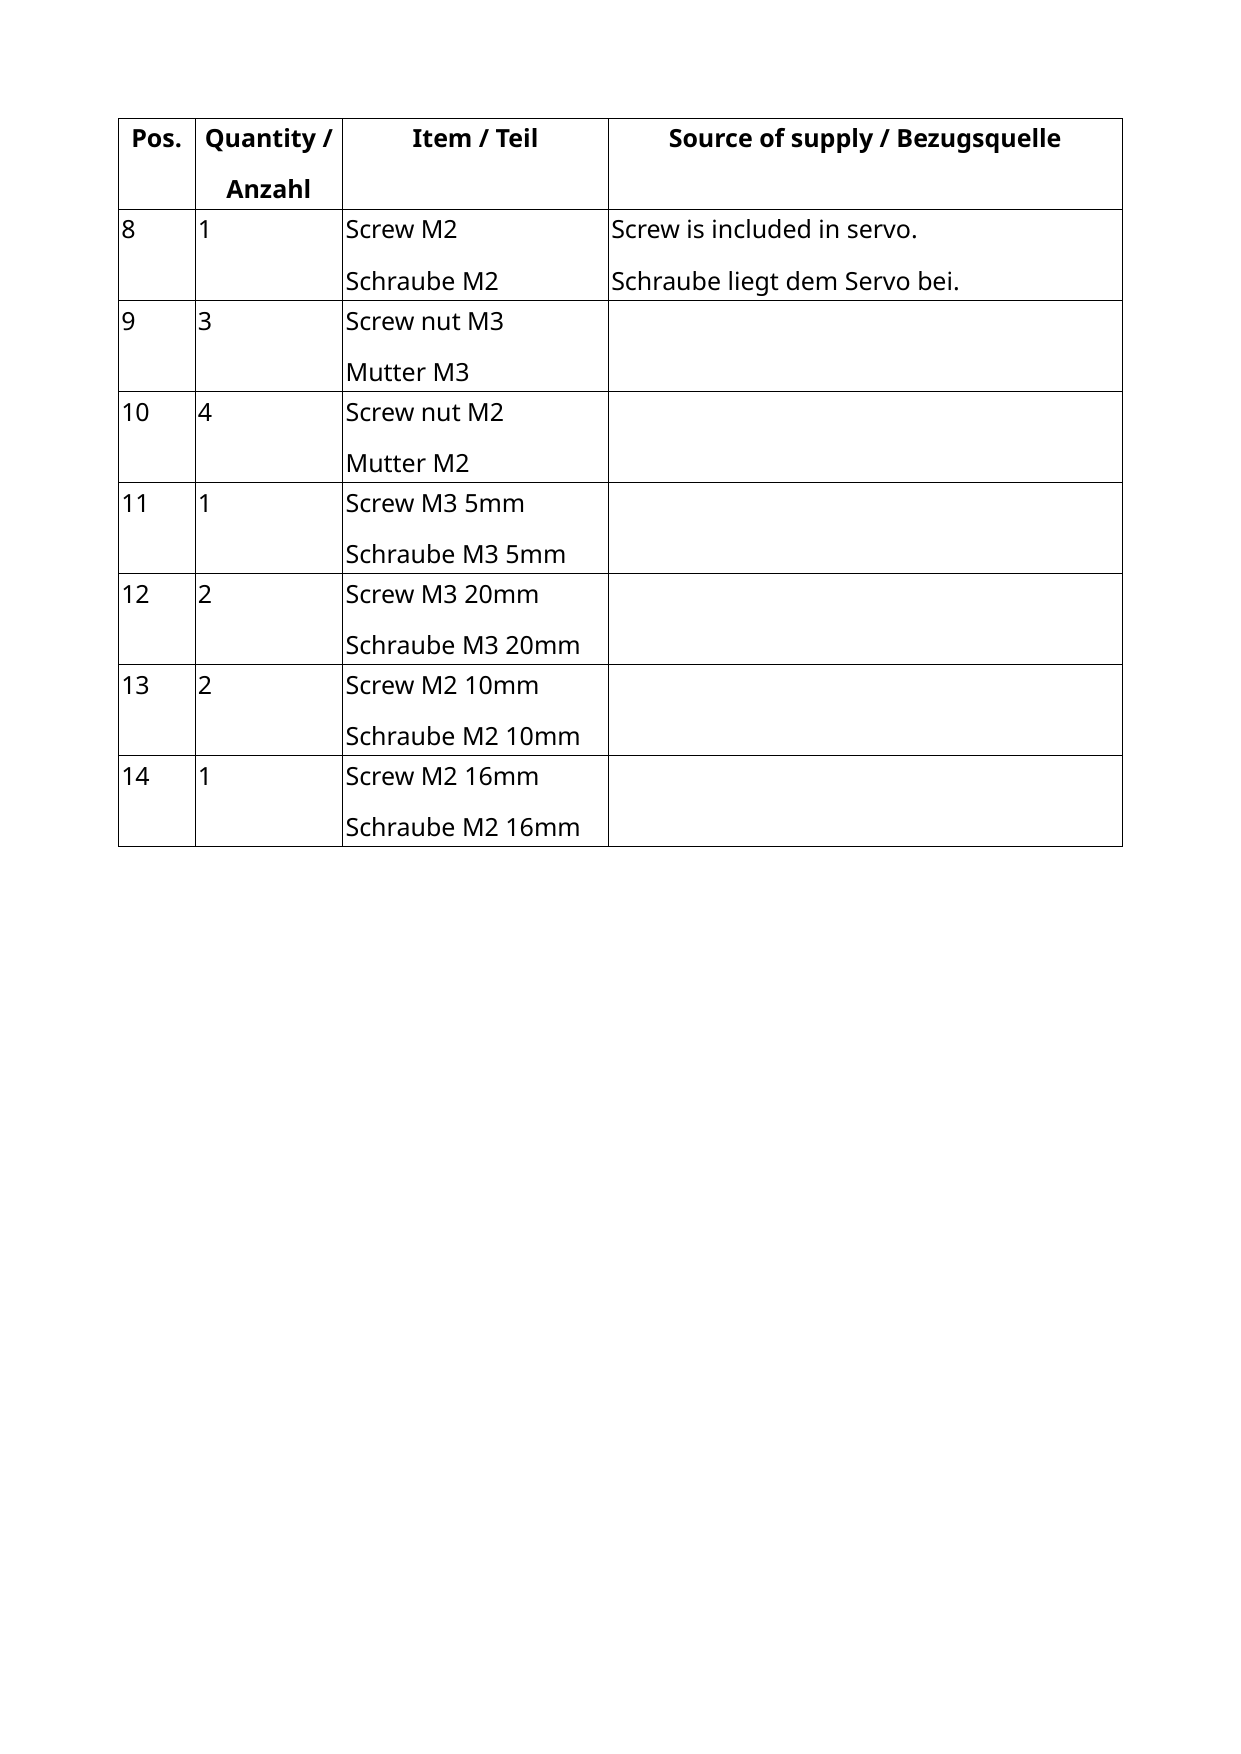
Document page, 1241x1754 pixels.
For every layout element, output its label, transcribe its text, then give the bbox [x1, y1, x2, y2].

table_cell Screw M2 10mm Schraube M2 10mm [343, 665, 608, 755]
table_cell 1 [196, 483, 342, 573]
table_cell 1 [196, 756, 342, 846]
table_cell 13 [119, 665, 195, 755]
table_cell 1 [196, 210, 342, 300]
table_cell Screw nut M2 Mutter M2 [343, 392, 608, 482]
table_cell [609, 301, 1122, 391]
table_cell Screw M3 20mm Schraube M3 20mm [343, 574, 608, 664]
table_cell [609, 574, 1122, 664]
table_header Source of supply / Bezugsquelle [609, 119, 1122, 209]
table_cell 4 [196, 392, 342, 482]
table_cell 3 [196, 301, 342, 391]
table_cell 12 [119, 574, 195, 664]
table_cell [609, 665, 1122, 755]
table_cell 10 [119, 392, 195, 482]
table_cell [609, 483, 1122, 573]
table_cell [609, 756, 1122, 846]
table_cell 9 [119, 301, 195, 391]
table_cell Screw M2 Schraube M2 [343, 210, 608, 300]
table_cell 2 [196, 665, 342, 755]
table_cell Screw M2 16mm Schraube M2 16mm [343, 756, 608, 846]
table_header Item / Teil [343, 119, 608, 209]
table_cell 11 [119, 483, 195, 573]
table_cell 14 [119, 756, 195, 846]
table_cell 8 [119, 210, 195, 300]
table_cell Screw M3 5mm Schraube M3 5mm [343, 483, 608, 573]
table_cell [609, 392, 1122, 482]
table_header Quantity / Anzahl [196, 119, 342, 209]
table_cell 2 [196, 574, 342, 664]
table_cell Screw is included in servo. Schraube liegt dem Servo bei. [609, 210, 1122, 300]
table_header Pos. [119, 119, 195, 209]
table_cell Screw nut M3 Mutter M3 [343, 301, 608, 391]
